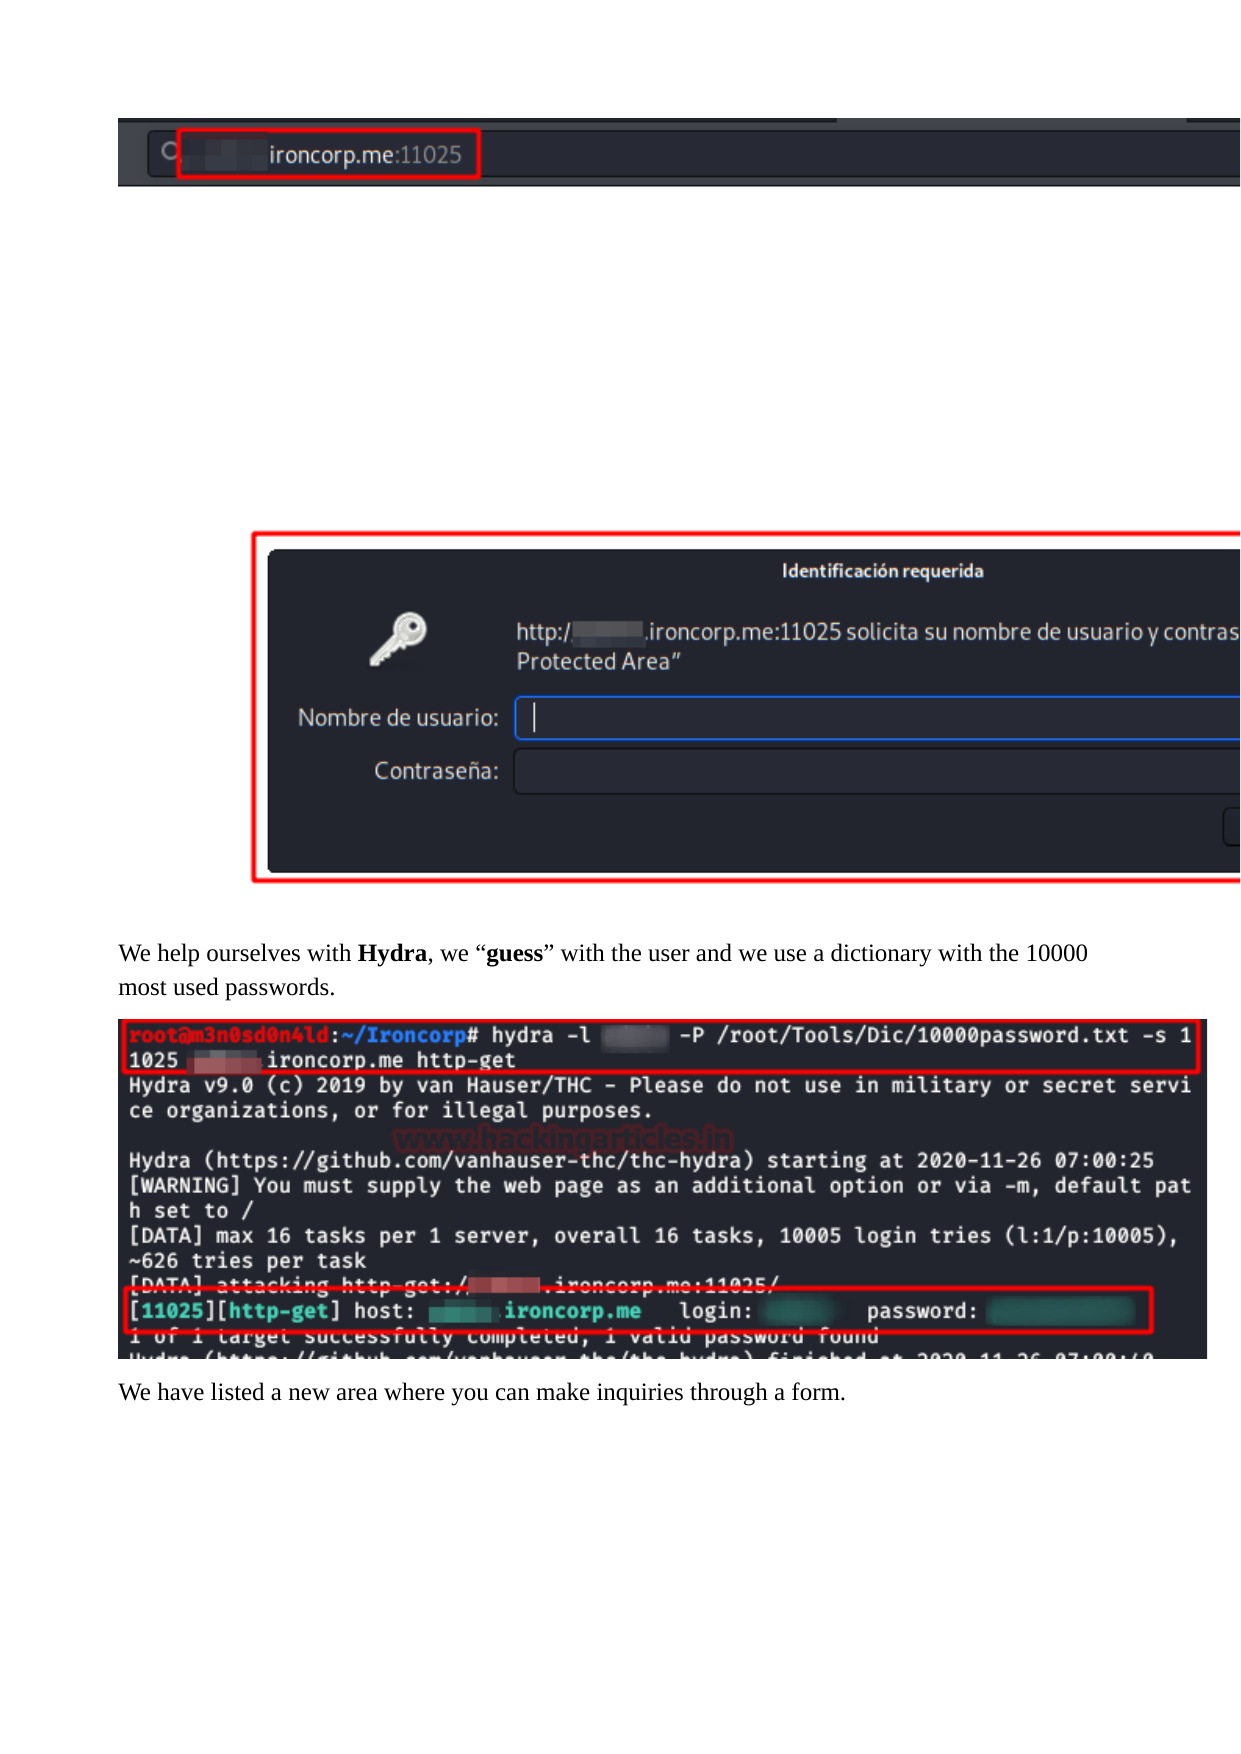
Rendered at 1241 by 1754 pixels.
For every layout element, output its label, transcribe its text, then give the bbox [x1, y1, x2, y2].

picture [118, 118, 1241, 920]
text We help ourselves with Hydra, we “guess” with the user and we use a dictionary with the 10000 most used passwords. [118, 938, 1122, 1000]
picture [118, 1019, 1208, 1359]
text We have listed a new area where you can make inquiries through a form. [118, 1377, 1122, 1406]
